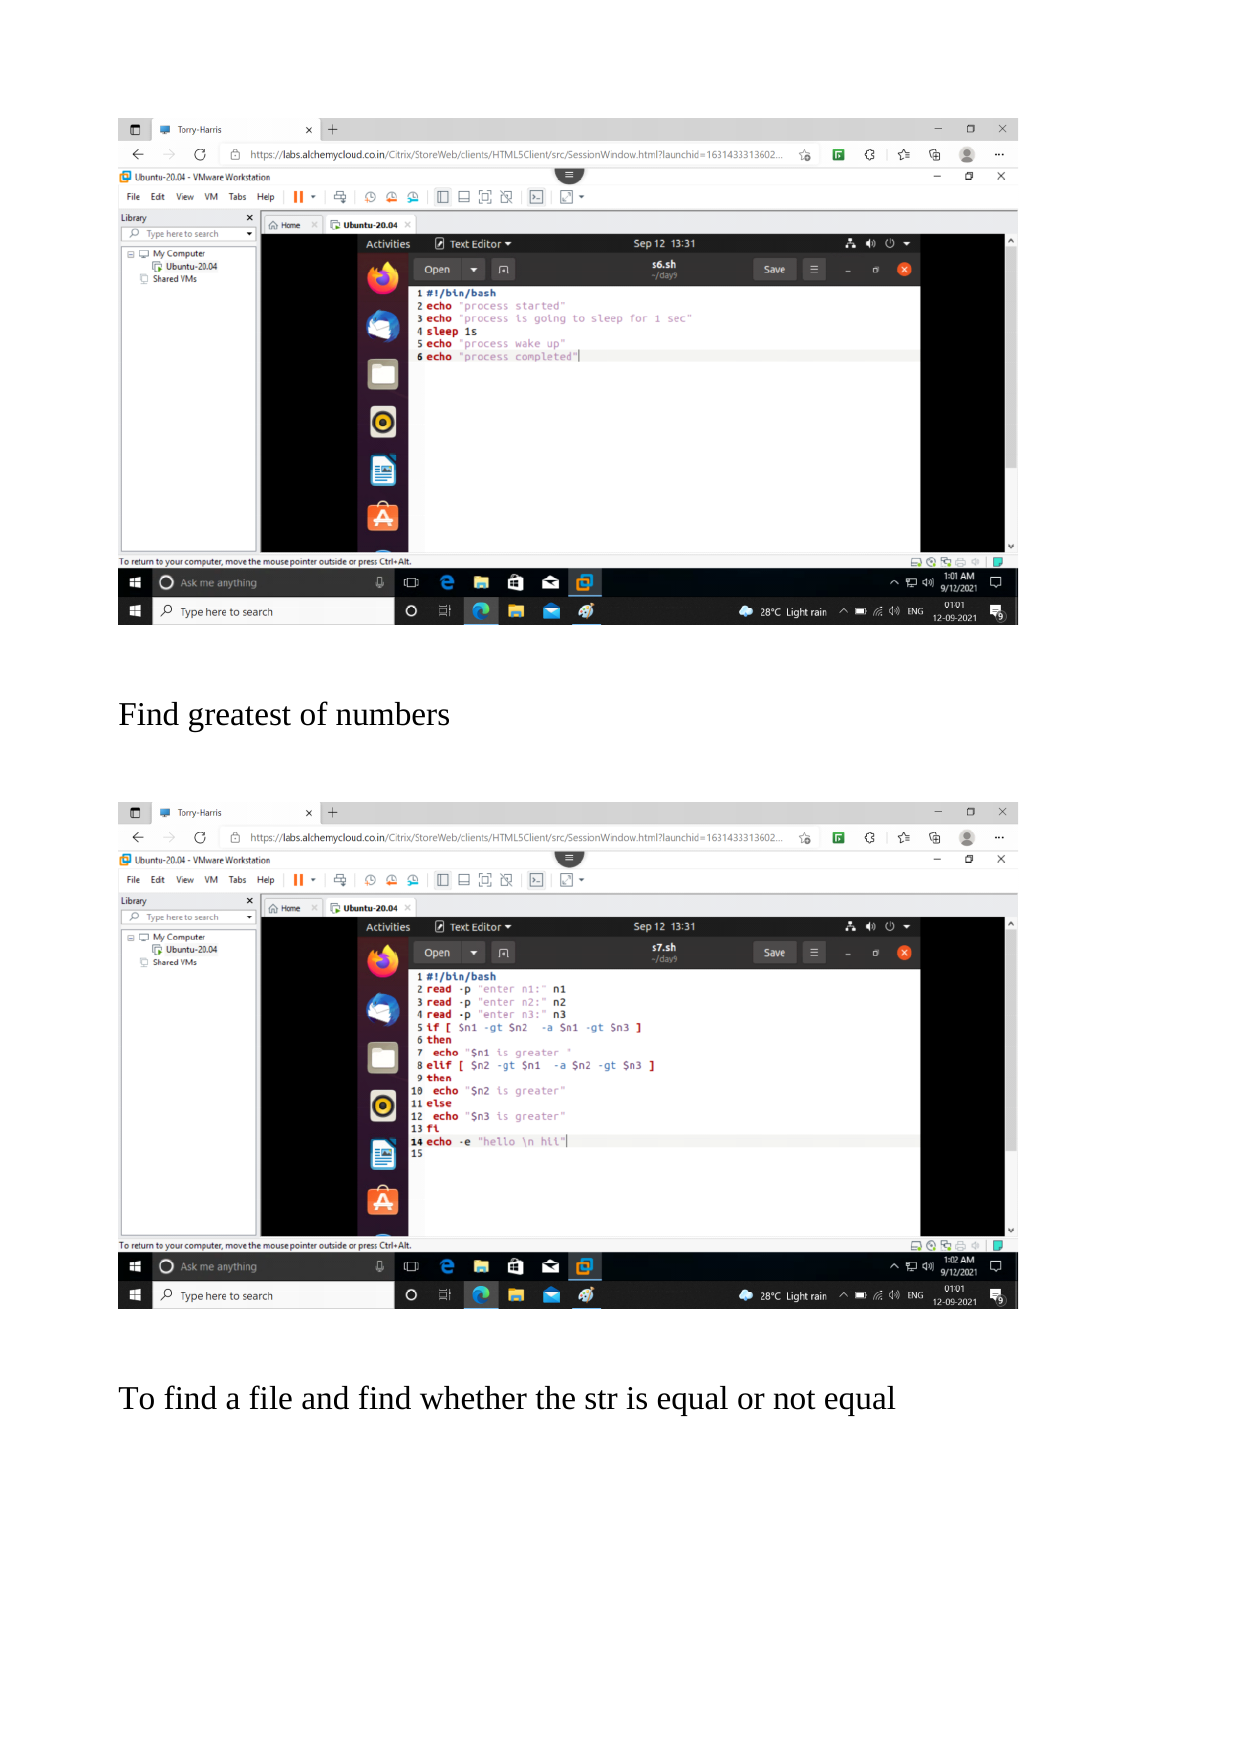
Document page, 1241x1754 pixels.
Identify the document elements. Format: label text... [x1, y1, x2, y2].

text To find a file and find whether the str is equal or not equal [118, 1378, 1122, 1416]
text Find greatest of numbers [118, 694, 1122, 732]
